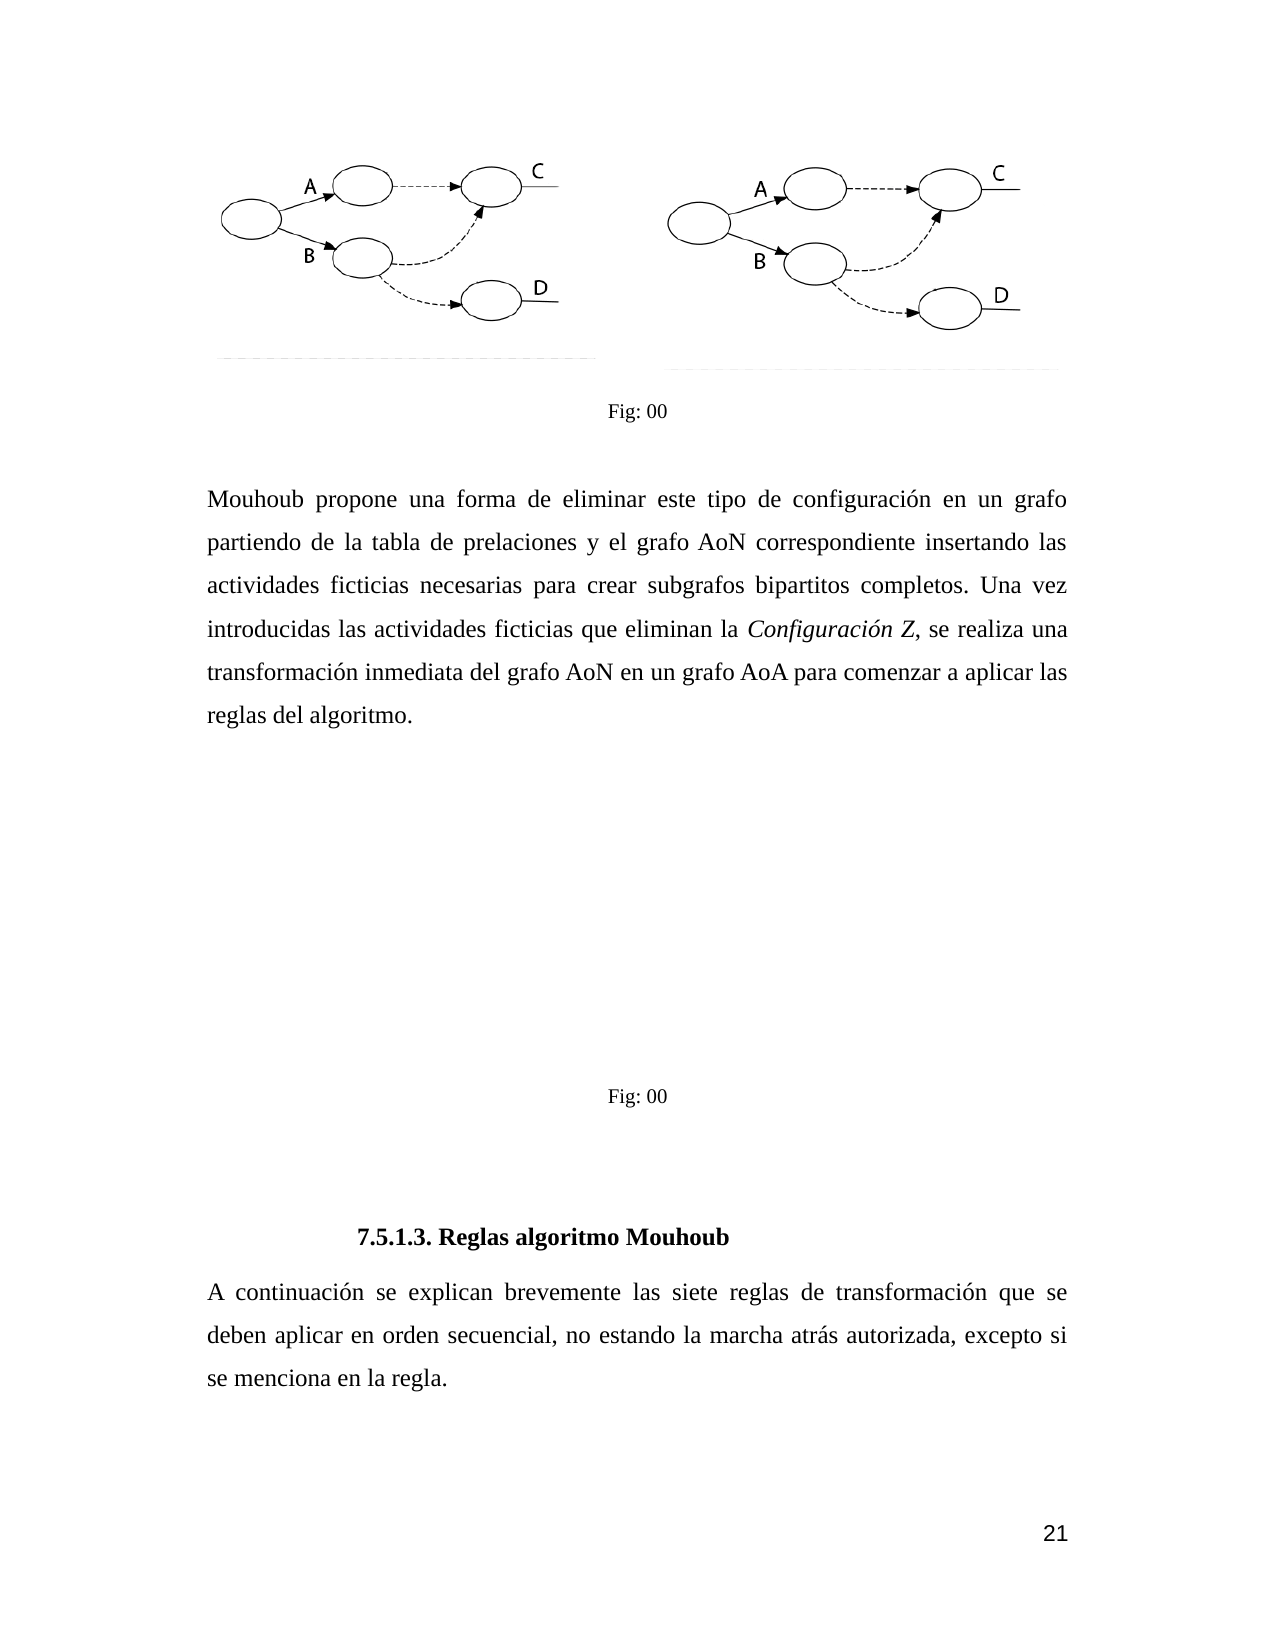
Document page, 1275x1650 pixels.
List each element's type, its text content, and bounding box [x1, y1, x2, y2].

picture [206, 122, 596, 372]
picture [652, 122, 1059, 383]
text Mouhoub propone una forma de eliminar este tipo de configuración en un grafo partiendo de la tabla de prelaciones y el grafo AoN correspondiente insertando las actividades ficticias necesarias para crear subgrafos bipartitos completos. Una vez introducidas las actividades ficticias que eliminan la Configuración Z, se realiza una transformación inmediata del grafo AoN en un grafo AoA para comenzar a aplicar las reglas del algoritmo. [207, 484, 1068, 729]
text Fig: 00 [207, 1084, 1068, 1108]
text 7.5.1.3. Reglas algoritmo Mouhoub [282, 1222, 1068, 1251]
text A continuación se explican brevemente las siete reglas de transformación que se deben aplicar en orden secuencial, no estando la marcha atrás autorizada, excepto si se menciona en la regla. [207, 1277, 1068, 1392]
text Fig: 00 [207, 399, 1068, 423]
